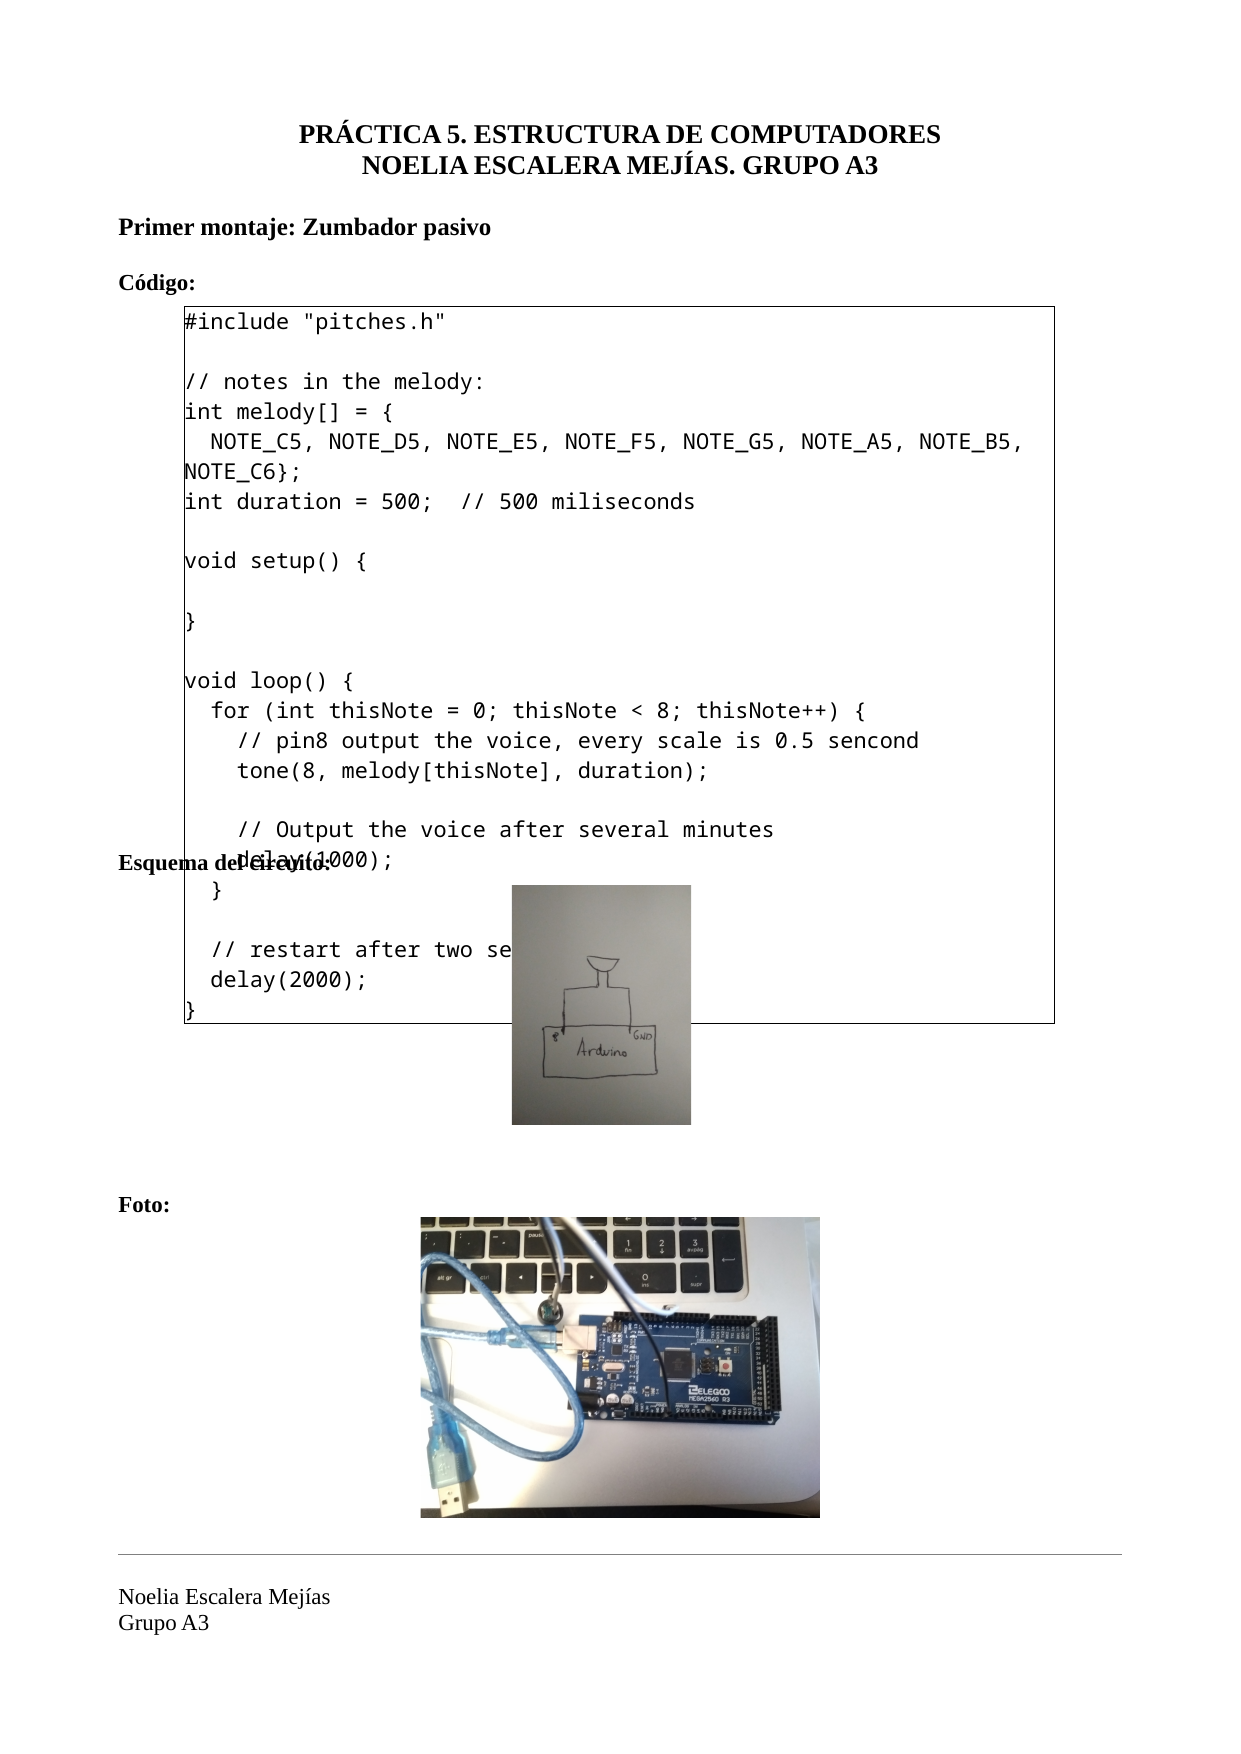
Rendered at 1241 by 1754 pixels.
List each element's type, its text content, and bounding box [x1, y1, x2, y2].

text Foto: [118, 1191, 1122, 1218]
picture [511, 885, 692, 1125]
picture [420, 1217, 820, 1518]
text Esquema del circuito: [1055, 849, 1122, 875]
text Primer montaje: Zumbador pasivo [118, 212, 1122, 240]
text NOELIA ESCALERA MEJÍAS. GRUPO A3 [118, 149, 1122, 180]
text PRÁCTICA 5. ESTRUCTURA DE COMPUTADORES [118, 118, 1122, 149]
text Esquema del circuito: [185, 849, 1054, 875]
text Código: [118, 269, 1122, 295]
text Esquema del circuito: [118, 849, 184, 875]
